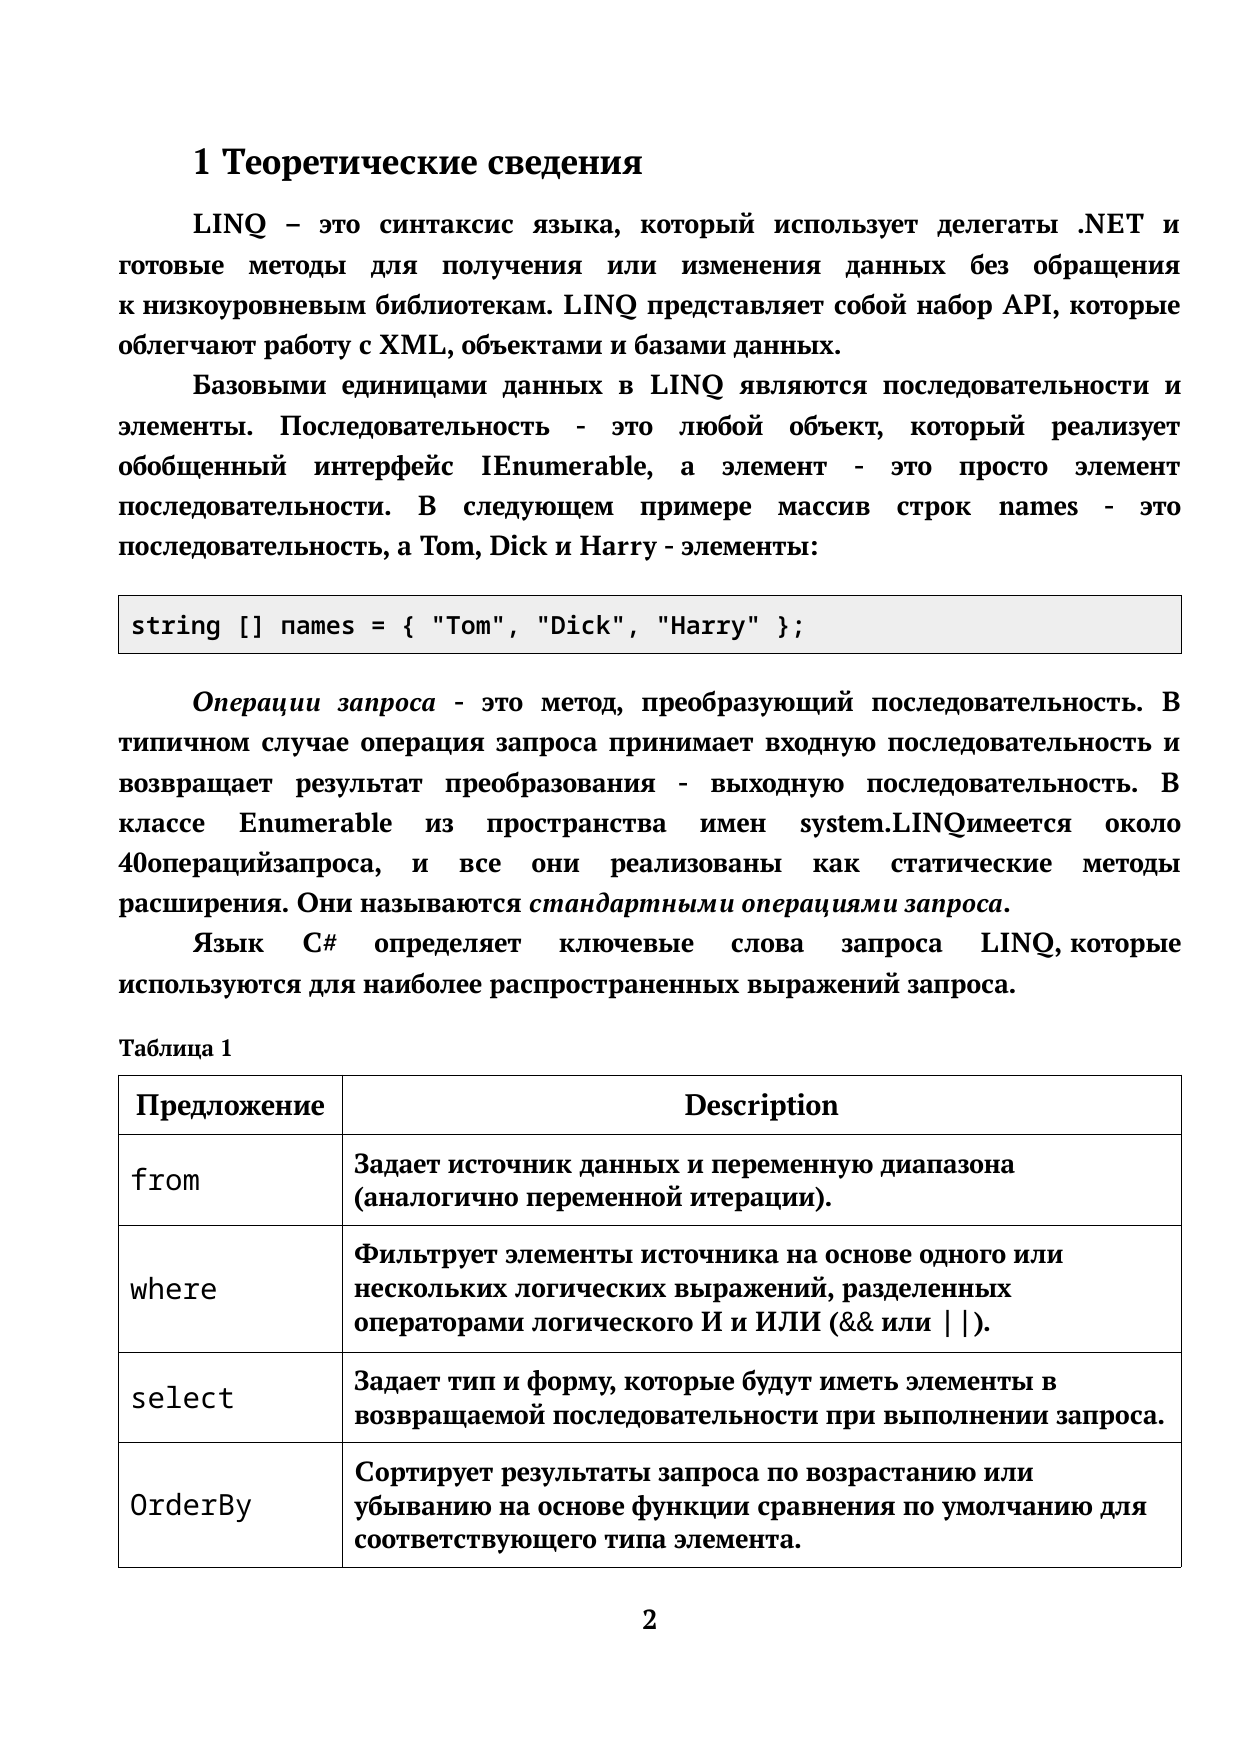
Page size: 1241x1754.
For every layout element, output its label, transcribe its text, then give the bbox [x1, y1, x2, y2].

text Базовыми единицами данных в LINQ являются последовательности и элементы. Последовательность - это любой объект, который реализует обобщенный интерфейс IEnumerable, а элемент - это просто элемент последовательности. В следующем примере массив строк names - это последовательность, а Tom, Dick и Harry - элементы: [118, 367, 1181, 562]
table_cell select [119, 1353, 342, 1442]
table_header Предложение [119, 1076, 342, 1134]
text Язык C# определяет ключевые слова запроса LINQ, которые используются для наиболее распространенных выражений запроса. [118, 926, 1181, 999]
table_cell Задает тип и форму, которые будут иметь элементы в возвращаемой последовательности при выполнении запроса. [343, 1353, 1181, 1442]
text string [] пames = { "Tom", "Dick", "Harry" }; [119, 596, 1181, 653]
table_cell OrderBy [119, 1443, 342, 1567]
text Таблица 1 [118, 1033, 1181, 1062]
subtitle 1 Теоретические сведения [192, 139, 1181, 183]
table_header Description [343, 1076, 1181, 1134]
table_cell Фильтрует элементы источника на основе одного или нескольких логических выражений, разделенных операторами логического И и ИЛИ (&& или ||). [343, 1226, 1181, 1352]
table_cell Задает источник данных и переменную диапазона (аналогично переменной итерации). [343, 1135, 1181, 1225]
table_cell from [119, 1135, 342, 1225]
table_cell where [119, 1226, 342, 1352]
table_cell Сортирует результаты запроса по возрастанию или убыванию на основе функции сравнения по умолчанию для соответствующего типа элемента. [343, 1443, 1181, 1567]
text Операции запроса - это метод, преобразующий последовательность. В типичном случае операция запроса принимает входную последовательность и возвращает результат преобразования - выходную последовательность. В классе Enumerable из пространства имен system.LINQимеется около 40операцийзапроса, и все они реализованы как статические методы расширения. Они называются стандартными операциями запроса. [118, 684, 1181, 919]
text LINQ – это синтаксис языка, который использует делегаты .NET и готовые методы для получения или изменения данных без обращения к низкоуровневым библиотекам. LINQ представляет собой набор API, которые облегчают работу с XML, объектами и базами данных. [118, 207, 1181, 361]
